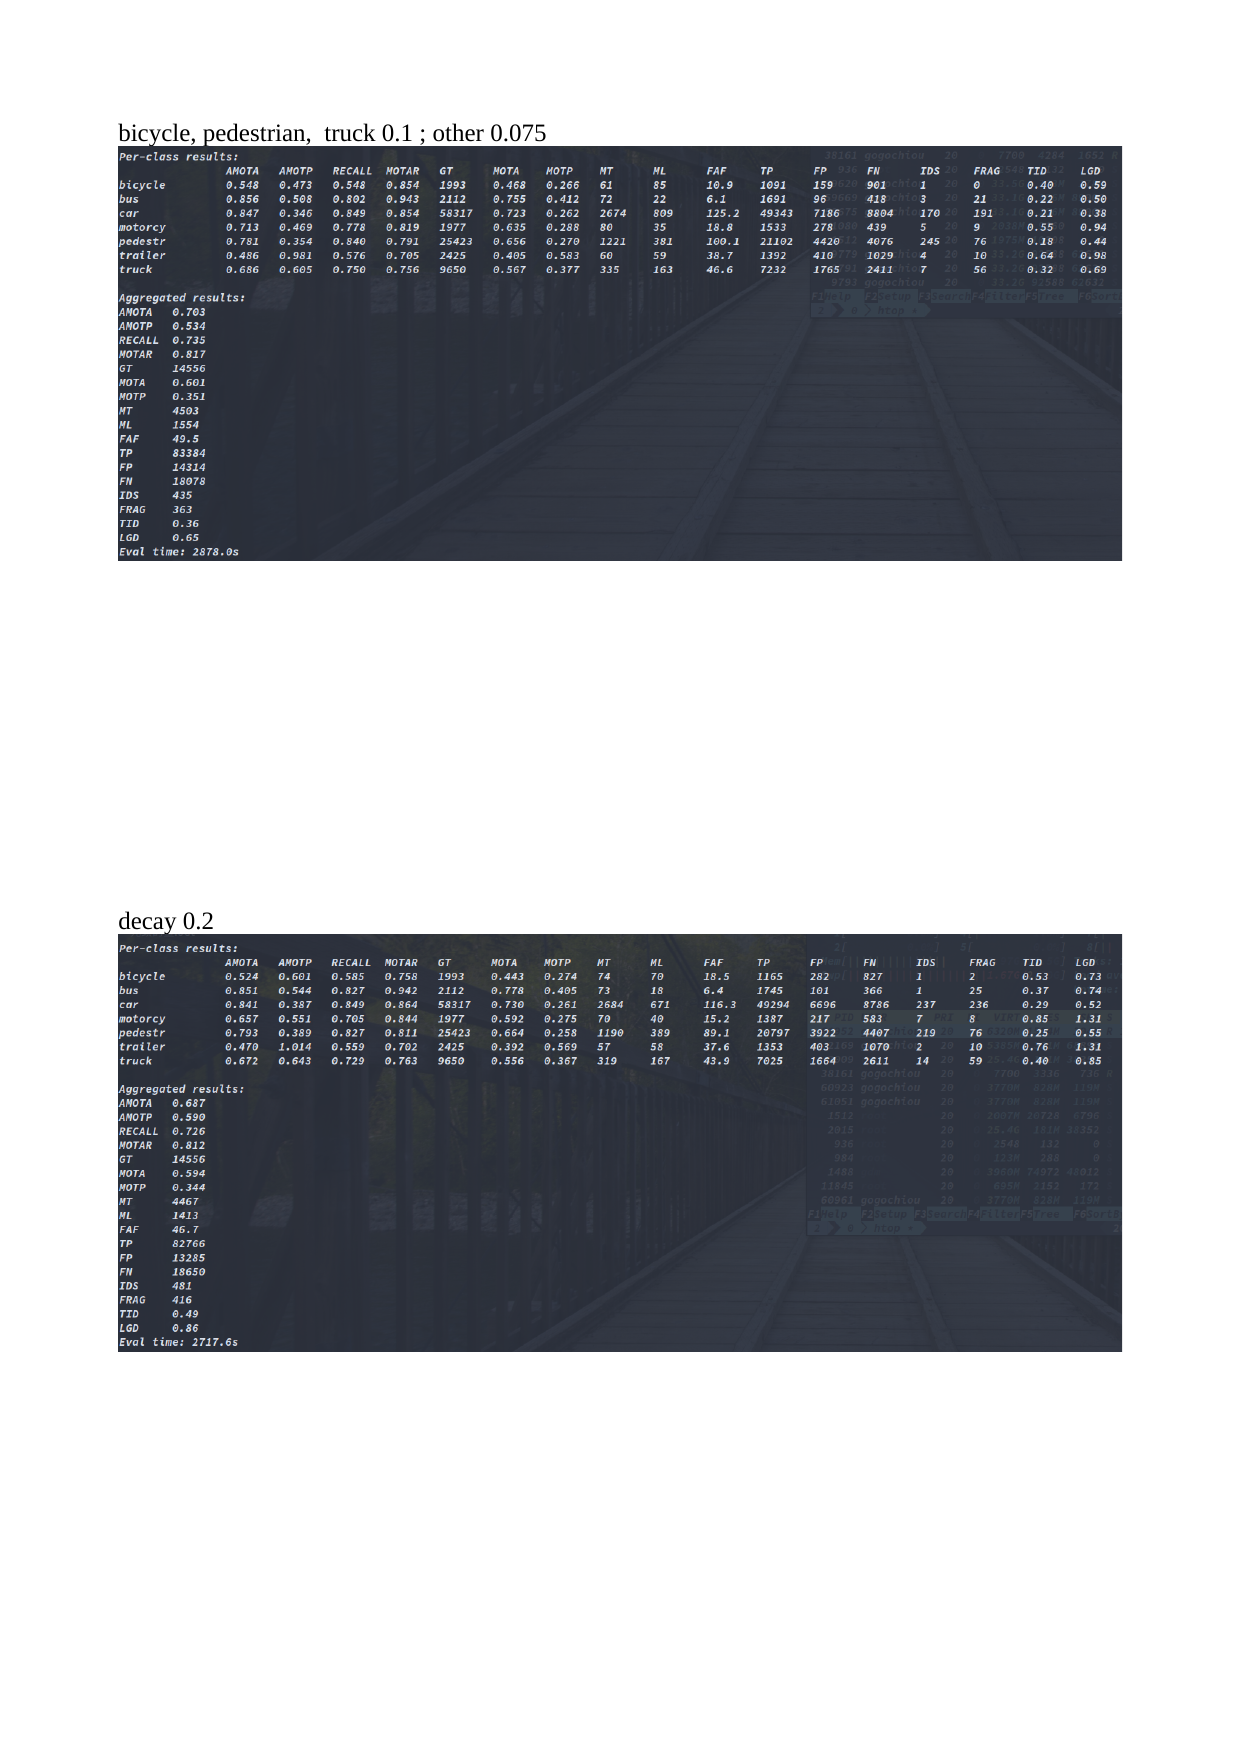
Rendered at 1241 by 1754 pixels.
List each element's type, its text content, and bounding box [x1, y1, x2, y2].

picture [118, 934, 1123, 1352]
text bicycle, pedestrian, truck 0.1 ; other 0.075 [118, 118, 1122, 146]
picture [118, 146, 1123, 561]
text decay 0.2 [118, 906, 1122, 934]
